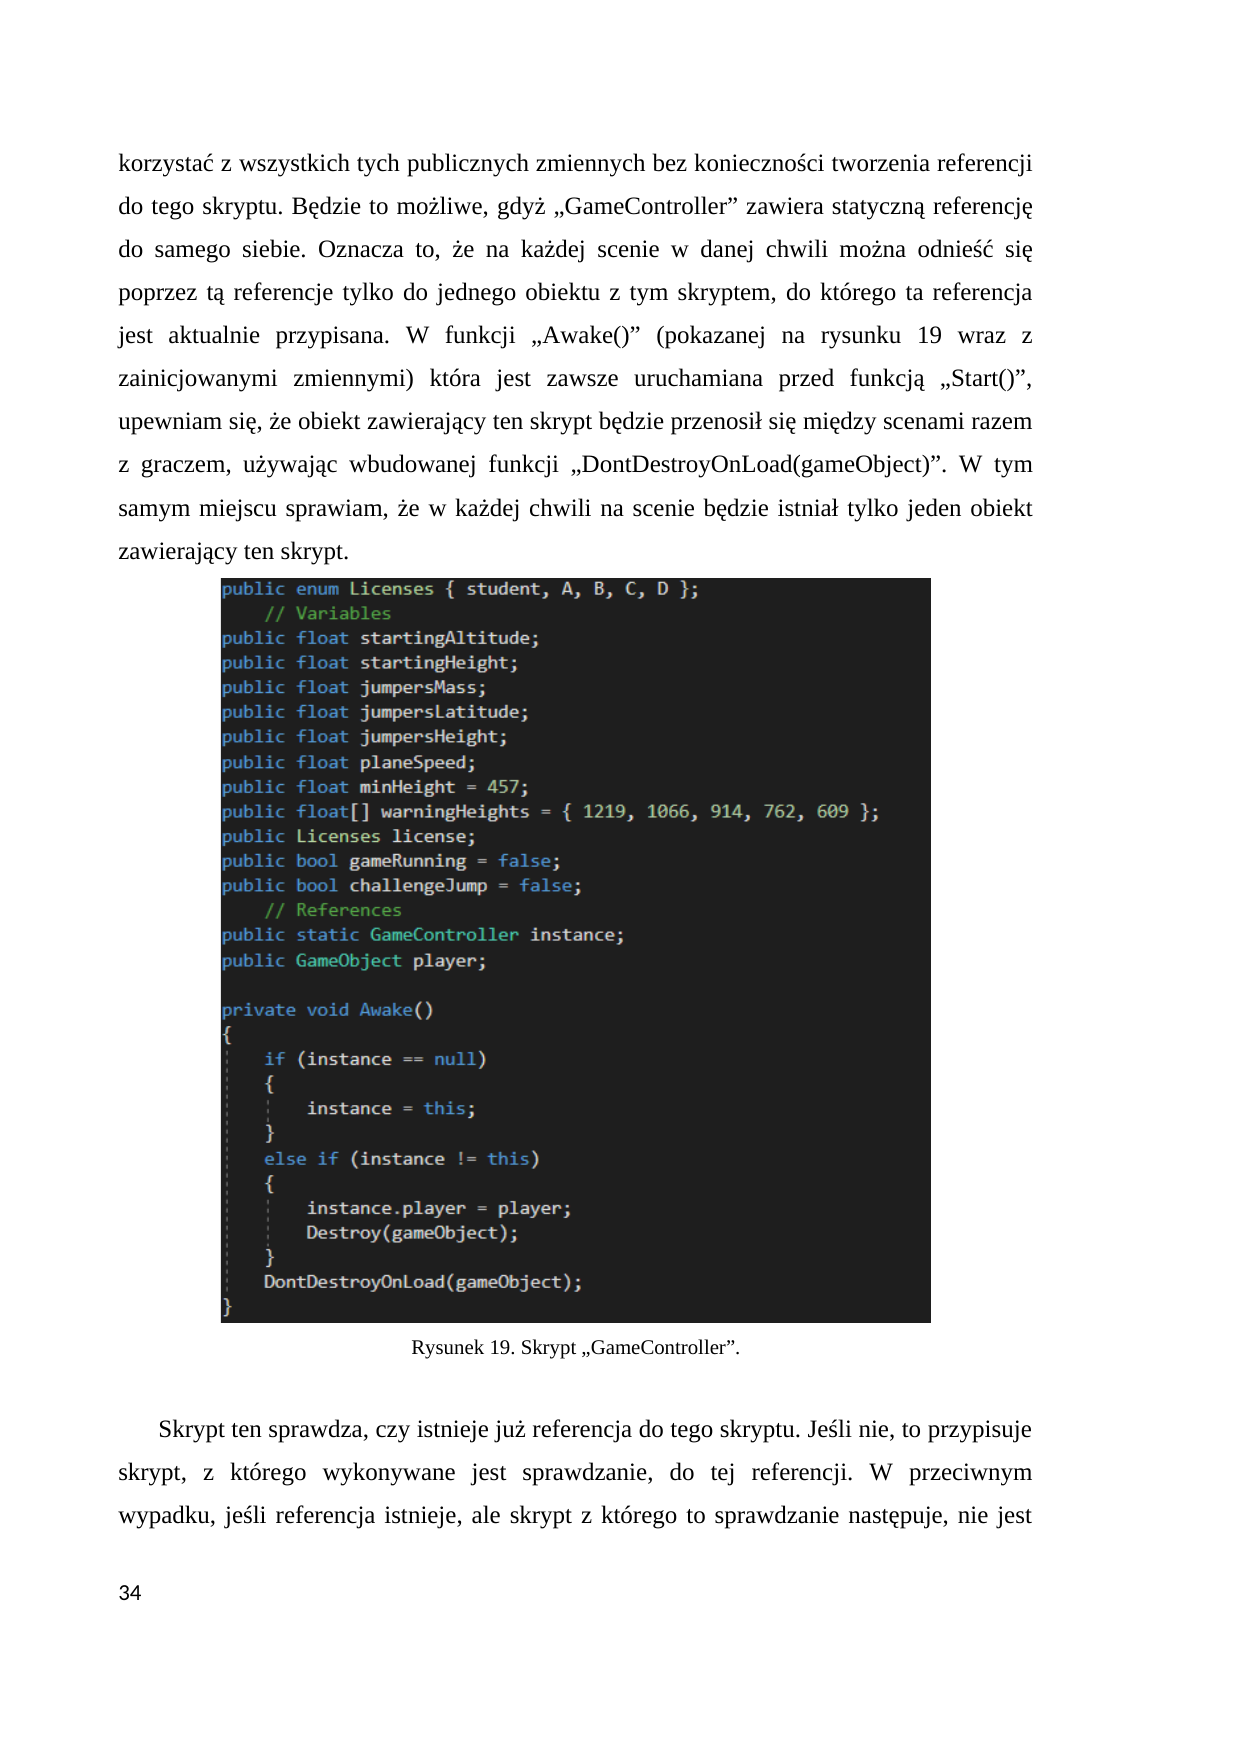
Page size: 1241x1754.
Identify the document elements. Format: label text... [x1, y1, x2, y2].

picture [220, 578, 931, 1323]
text Skrypt ten sprawdza, czy istnieje już referencja do tego skryptu. Jeśli nie, to przypisuje skrypt, z którego wykonywane jest sprawdzanie, do tej referencji. W przeciwnym wypadku, jeśli referencja istnieje, ale skrypt z którego to sprawdzanie następuje, nie jest [118, 1414, 1033, 1529]
text Rysunek 19. Skrypt „GameController”. [118, 579, 1033, 1359]
text korzystać z wszystkich tych publicznych zmiennych bez konieczności tworzenia referencji do tego skryptu. Będzie to możliwe, gdyż „GameController” zawiera statyczną referencję do samego siebie. Oznacza to, że na każdej scenie w danej chwili można odnieść się poprzez tą referencje tylko do jednego obiektu z tym skryptem, do którego ta referencja jest aktualnie przypisana. W funkcji „Awake()” (pokazanej na rysunku 19 wraz z zainicjowanymi zmiennymi) która jest zawsze uruchamiana przed funkcją „Start()”, upewniam się, że obiekt zawierający ten skrypt będzie przenosił się między scenami razem z graczem, używając wbudowanej funkcji „DontDestroyOnLoad(gameObject)”. W tym samym miejscu sprawiam, że w każdej chwili na scenie będzie istniał tylko jeden obiekt zawierający ten skrypt. [118, 148, 1033, 564]
